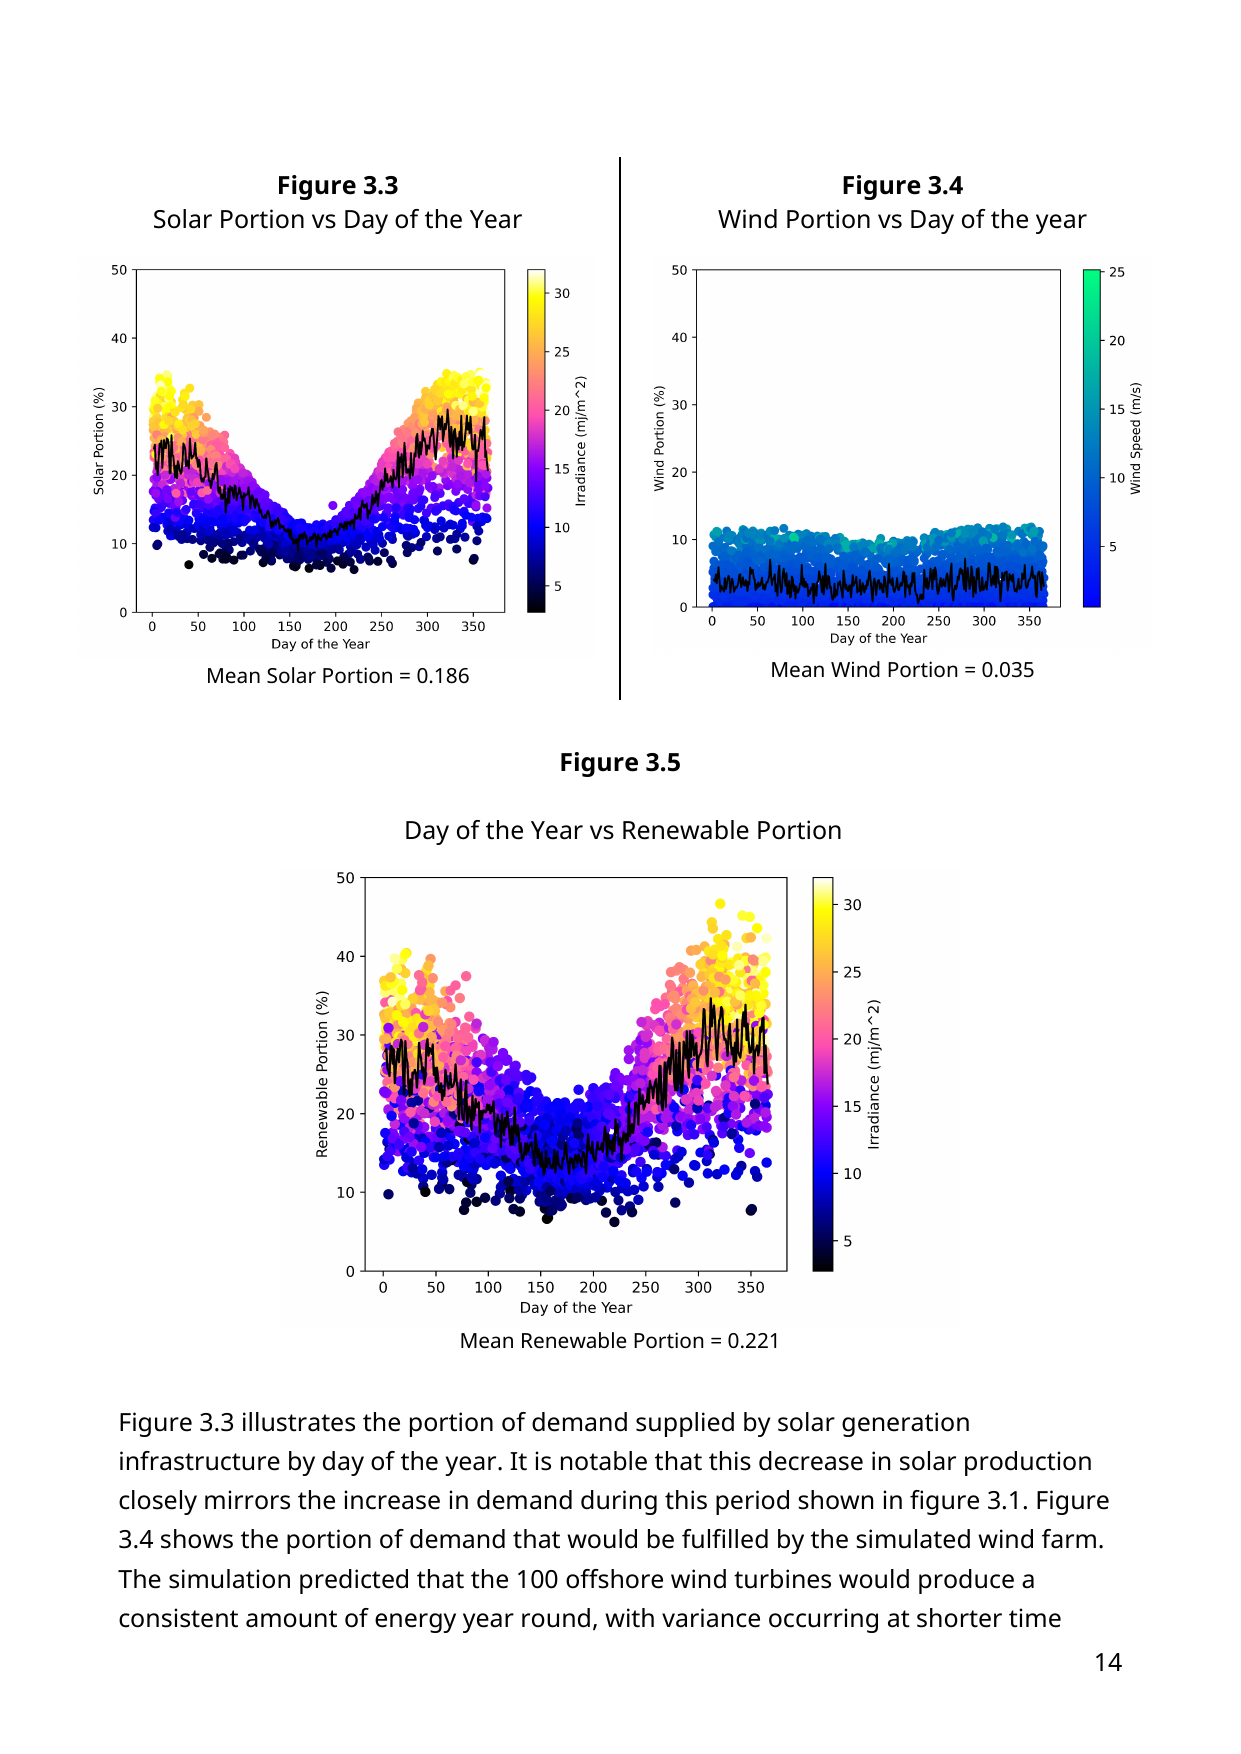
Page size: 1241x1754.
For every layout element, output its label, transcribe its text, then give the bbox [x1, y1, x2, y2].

table_cell Mean Renewable Portion = 0.221 [55, 857, 1185, 1366]
text Figure 3.3 illustrates the portion of demand supplied by solar generation infrastructure by day of the year. It is notable that this decrease in solar production closely mirrors the increase in demand during this period shown in figure 3.1. Figure 3.4 shows the portion of demand that would be fulfilled by the simulated wind farm. The simulation predicted that the 100 offshore wind turbines would produce a consistent amount of energy year round, with variance occurring at shorter time [118, 1405, 1122, 1634]
picture [280, 867, 960, 1327]
picture [651, 256, 1154, 655]
table_cell Mean Solar Portion = 0.186 [55, 246, 619, 700]
table_cell Mean Wind Portion = 0.035 [621, 246, 1185, 700]
table_header Figure 3.3 Solar Portion vs Day of the Year [55, 157, 619, 246]
table_header Figure 3.4 Wind Portion vs Day of the year [621, 157, 1185, 246]
table_cell Figure 3.5 Day of the Year vs Renewable Portion [55, 700, 1185, 857]
picture [78, 256, 598, 661]
